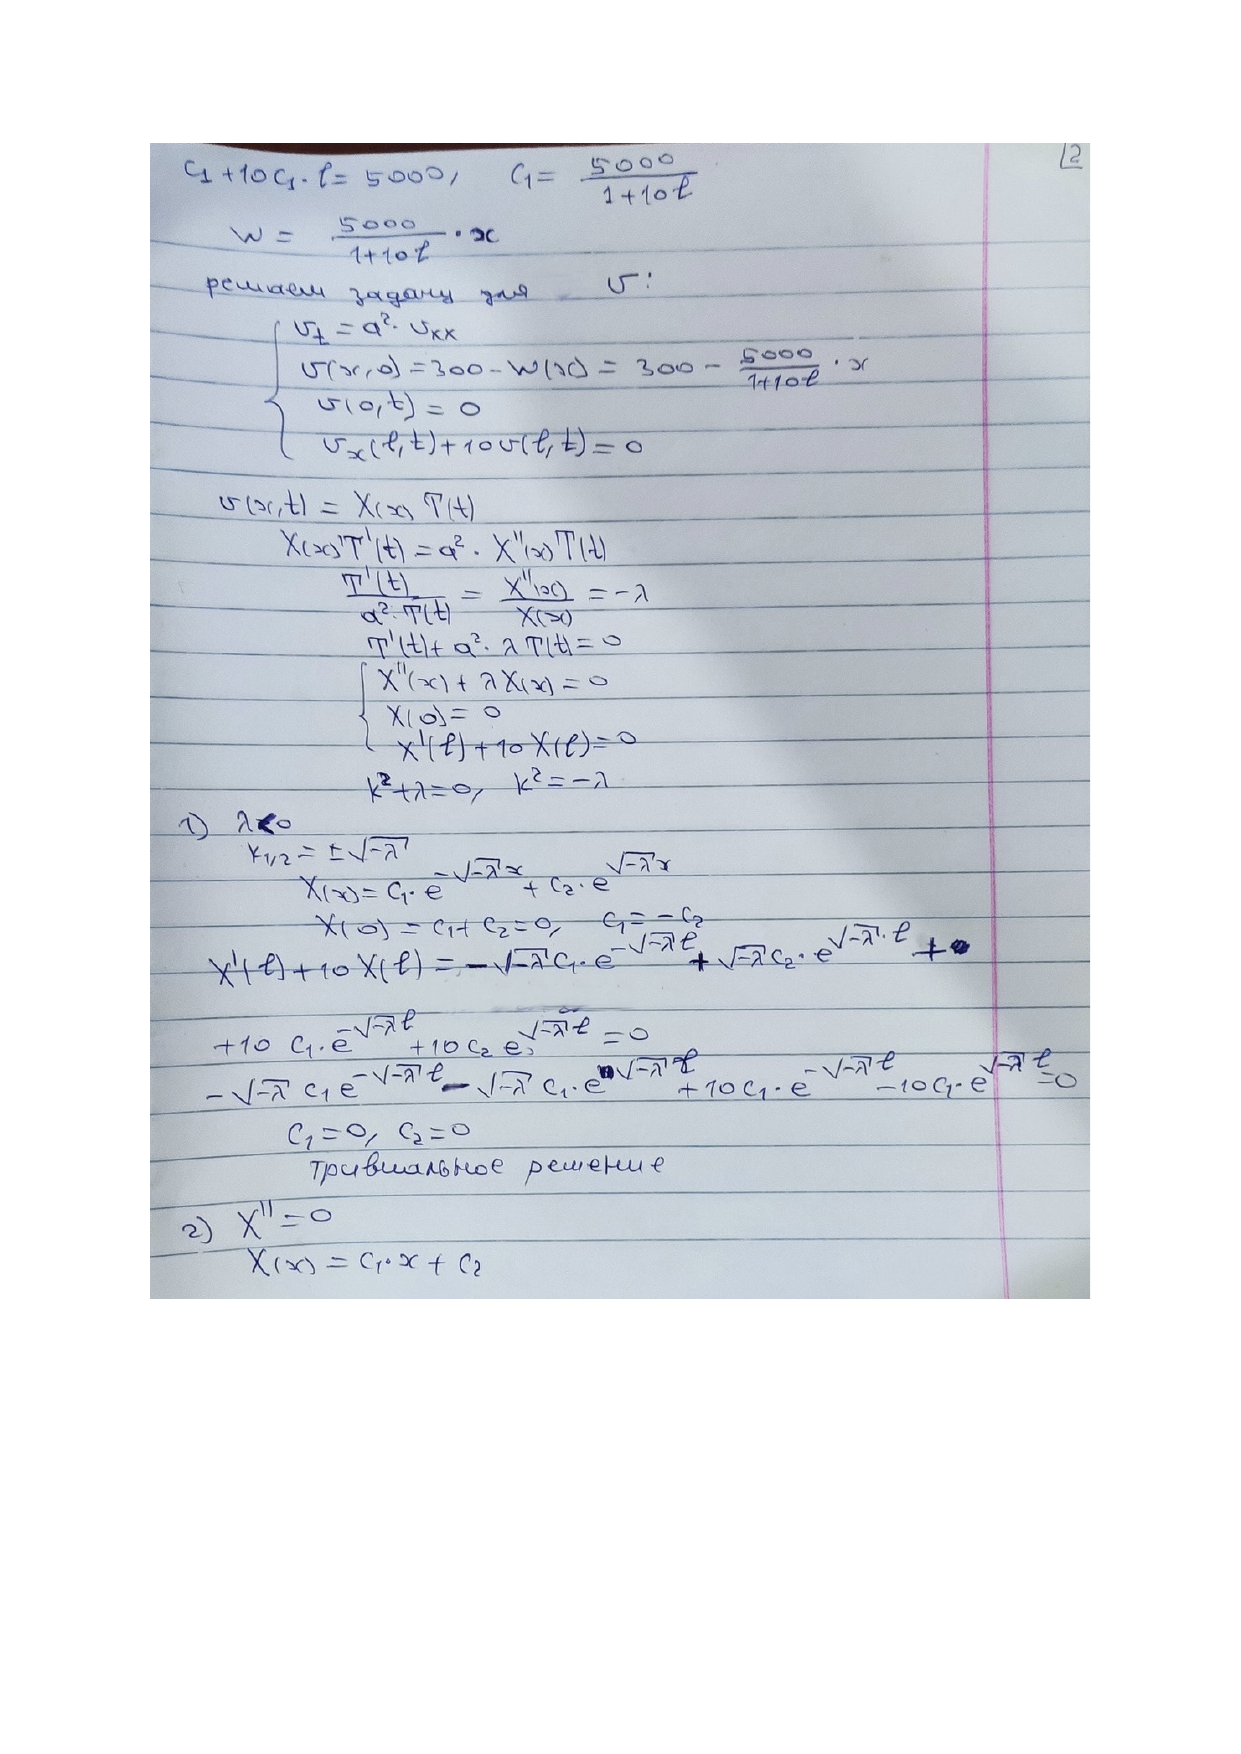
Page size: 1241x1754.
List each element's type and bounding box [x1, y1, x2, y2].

picture [150, 143, 1091, 1299]
